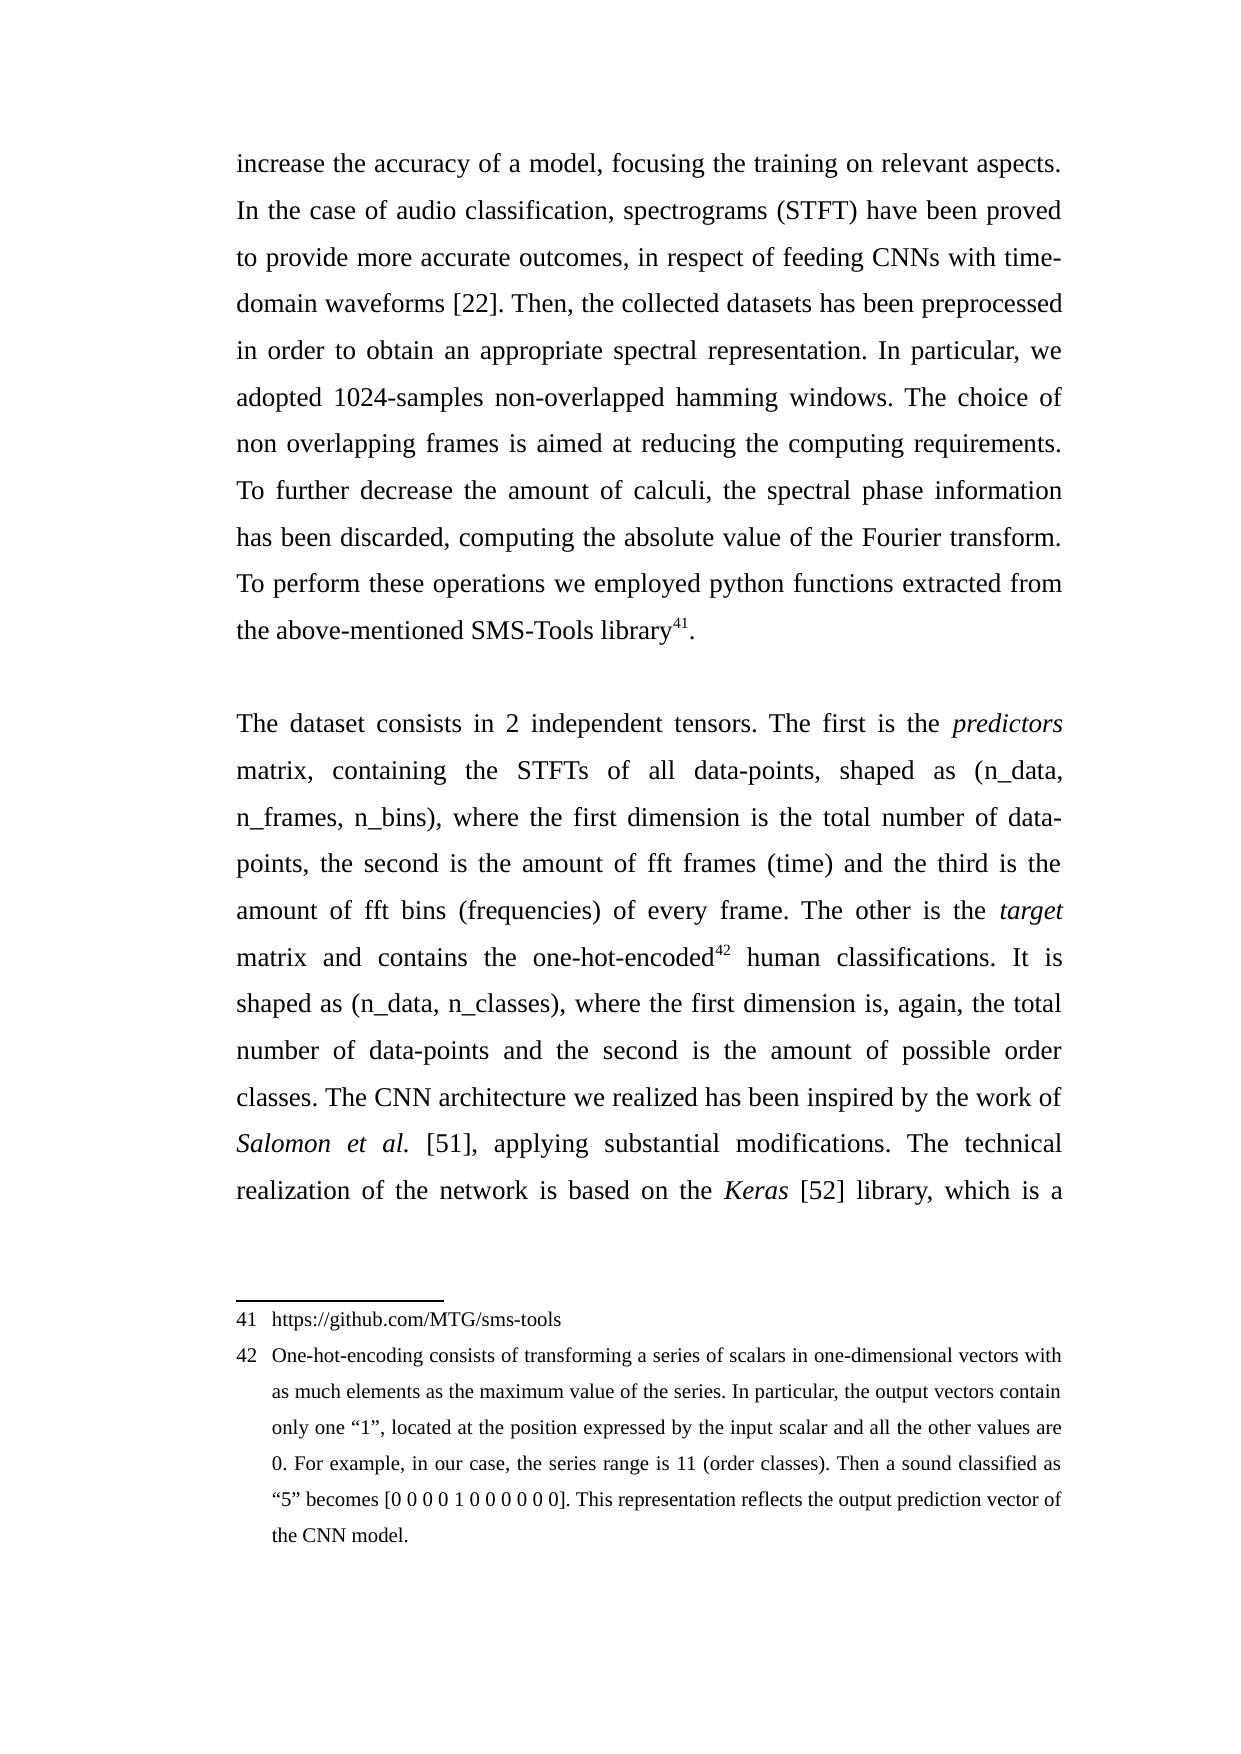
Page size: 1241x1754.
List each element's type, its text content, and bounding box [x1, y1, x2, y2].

text One-hot-encoding consists of transforming a series of scalars in one-dimensional vectors with as much elements as the maximum value of the series. In particular, the output vectors contain only one “1”, located at the position expressed by the input scalar and all the other values are 0. For example, in our case, the series range is 11 (order classes). Then a sound classified as “5” becomes [0 0 0 0 1 0 0 0 0 0 0]. This representation reflects the output prediction vector of the CNN model. [236, 1343, 1063, 1547]
text https://github.com/MTG/sms-tools [236, 1307, 1063, 1331]
text increase the accuracy of a model, focusing the training on relevant aspects. In the case of audio classification, spectrograms (STFT) have been proved to provide more accurate outcomes, in respect of feeding CNNs with time-domain waveforms [22]. Then, the collected datasets has been preprocessed in order to obtain an appropriate spectral representation. In particular, we adopted 1024-samples non-overlapped hamming windows. The choice of non overlapping frames is aimed at reducing the computing requirements. To further decrease the amount of calculi, the spectral phase information has been discarded, computing the absolute value of the Fourier transform. To perform these operations we employed python functions extracted from the above-mentioned SMS-Tools library. [236, 148, 1063, 645]
text The dataset consists in 2 independent tensors. The first is the predictors matrix, containing the STFTs of all data-points, shaped as (n_data, n_frames, n_bins), where the first dimension is the total number of data-points, the second is the amount of fft frames (time) and the third is the amount of fft bins (frequencies) of every frame. The other is the target matrix and contains the one-hot-encoded human classifications. It is shaped as (n_data, n_classes), where the first dimension is, again, the total number of data-points and the second is the amount of possible order classes. The CNN architecture we realized has been inspired by the work of Salomon et al. [51], applying substantial modifications. The technical realization of the network is based on the Keras [52] library, which is a [236, 708, 1063, 1205]
